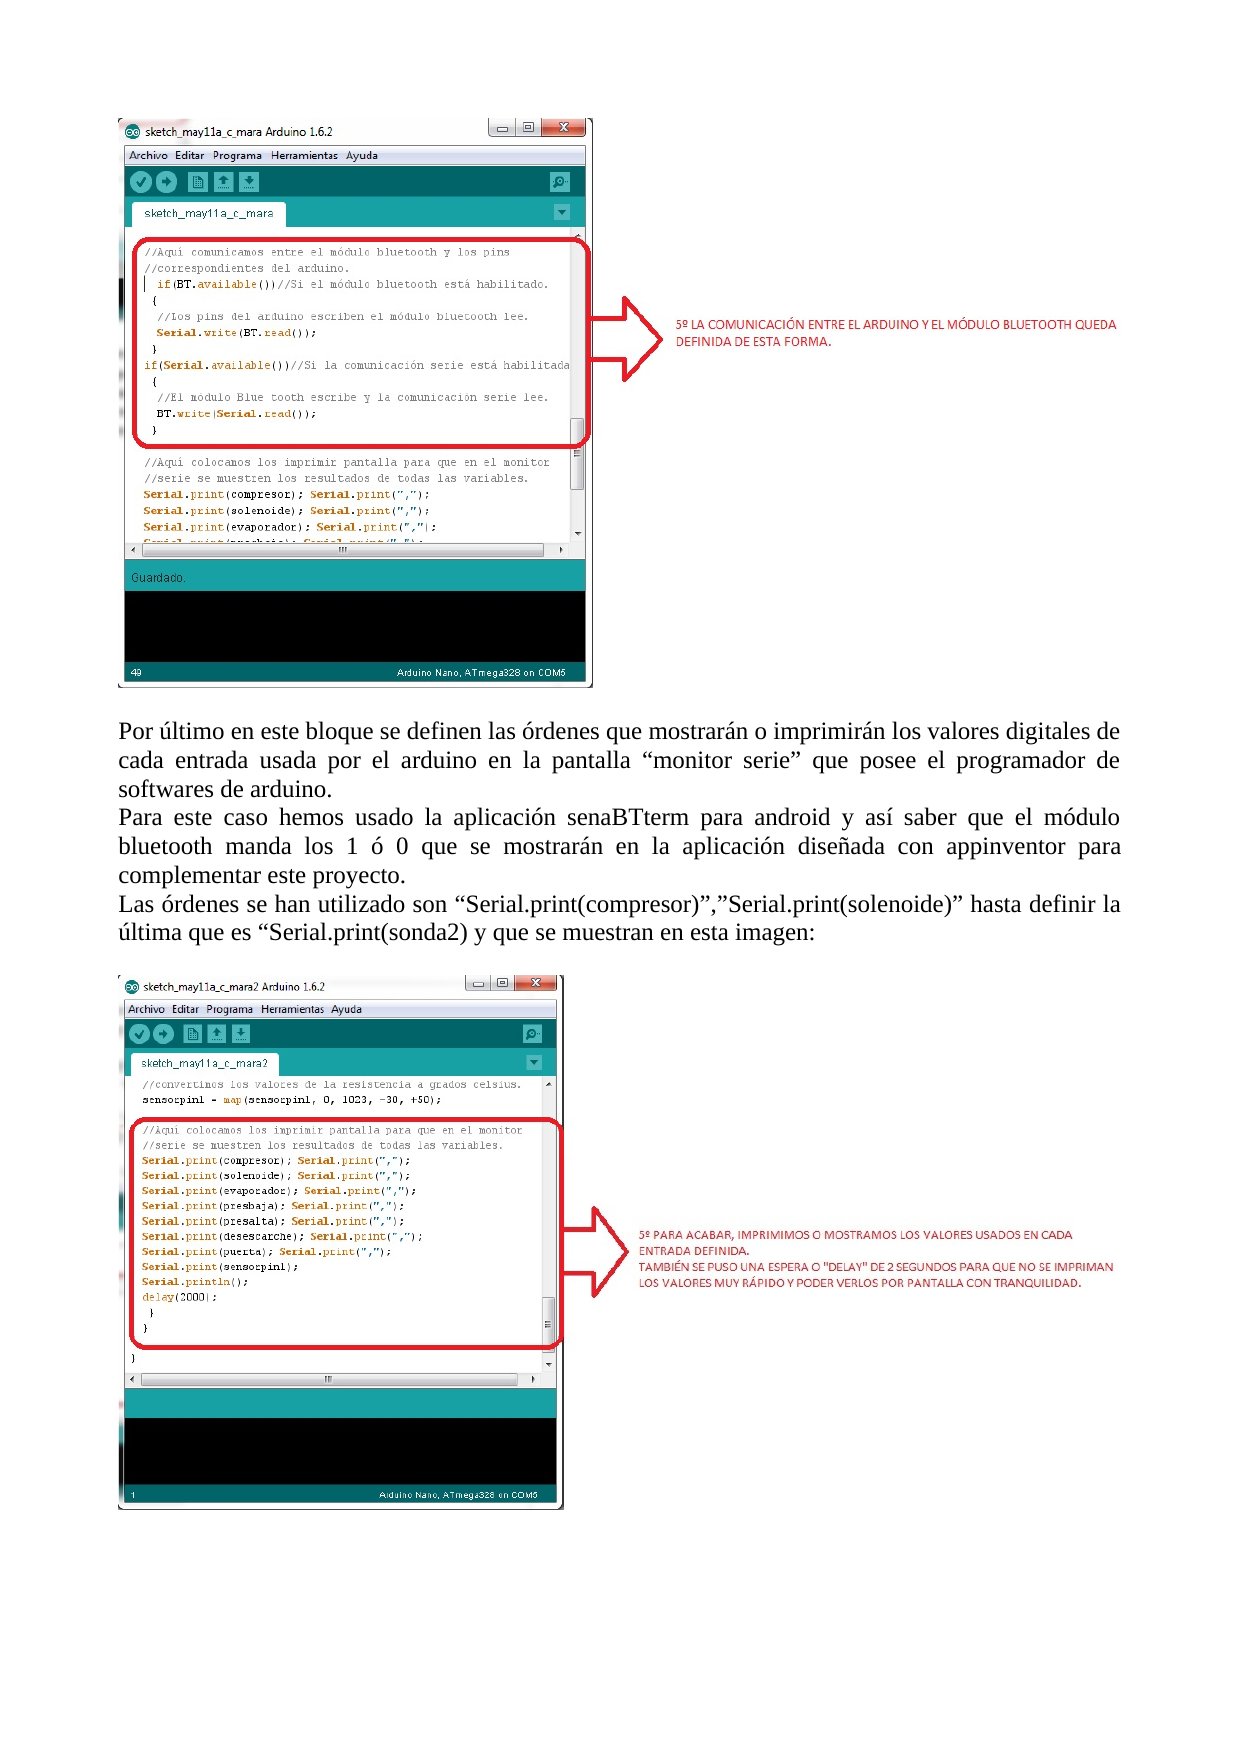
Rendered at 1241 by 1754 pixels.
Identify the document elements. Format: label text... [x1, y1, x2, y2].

text Para este caso hemos usado la aplicación senaBTterm para android y así saber que el módulo bluetooth manda los 1 ó 0 que se mostrarán en la aplicación diseñada con appinventor para complementar este proyecto. [118, 802, 1122, 889]
text Por último en este bloque se definen las órdenes que mostrarán o imprimirán los valores digitales de cada entrada usada por el arduino en la pantalla “monitor serie” que posee el programador de softwares de arduino. [118, 716, 1122, 802]
picture [118, 118, 1122, 688]
text Las órdenes se han utilizado son “Serial.print(compresor)”,”Serial.print(solenoide)” hasta definir la última que es “Serial.print(sonda2) y que se muestran en esta imagen: [118, 889, 1122, 946]
picture [118, 975, 1122, 1510]
